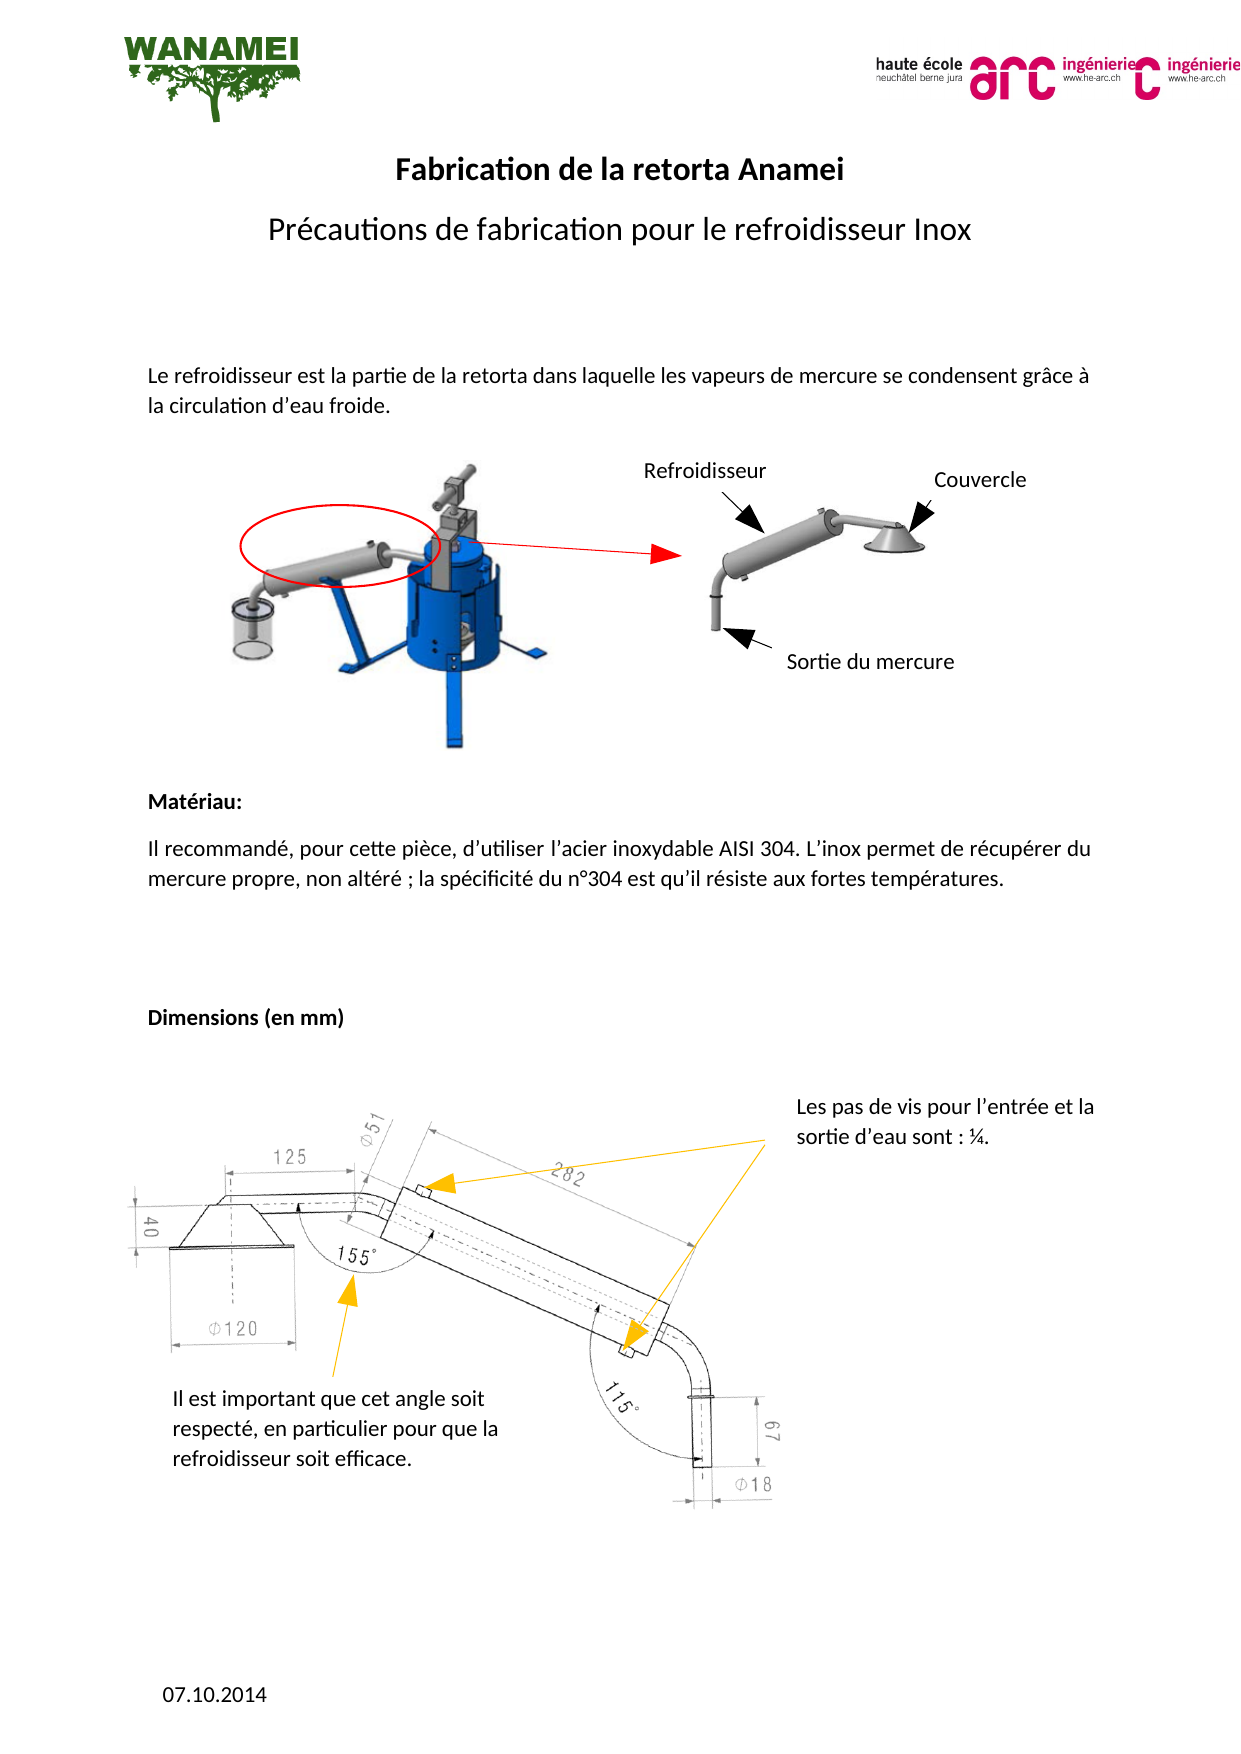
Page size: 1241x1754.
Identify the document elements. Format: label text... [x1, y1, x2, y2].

text Matériau: [148, 787, 1093, 815]
text Il est important que cet angle soit respecté, en particulier pour que la refroidisseur soit efficace. [172, 1384, 525, 1472]
text Refroidisseur [644, 457, 772, 485]
text Les pas de vis pour l’entrée et la sortie d’eau sont : ¼. [796, 1092, 1149, 1150]
text Sortie du mercure [787, 647, 962, 675]
text Il recommandé, pour cette pièce, d’utiliser l’acier inoxydable AISI 304. L’inox permet de récupérer du mercure propre, non altéré ; la spécificité du n°304 est qu’il résiste aux fortes températures. [148, 834, 1093, 892]
text Le refroidisseur est la partie de la retorta dans laquelle les vapeurs de mercure se condensent grâce à la circulation d’eau froide. [148, 361, 1093, 419]
text Fabrication de la retorta Anamei [148, 148, 1093, 188]
text Couvercle [934, 465, 1039, 493]
text Précautions de fabrication pour le refroidisseur Inox [148, 208, 1093, 248]
text Dimensions (en mm) [148, 1003, 1093, 1032]
